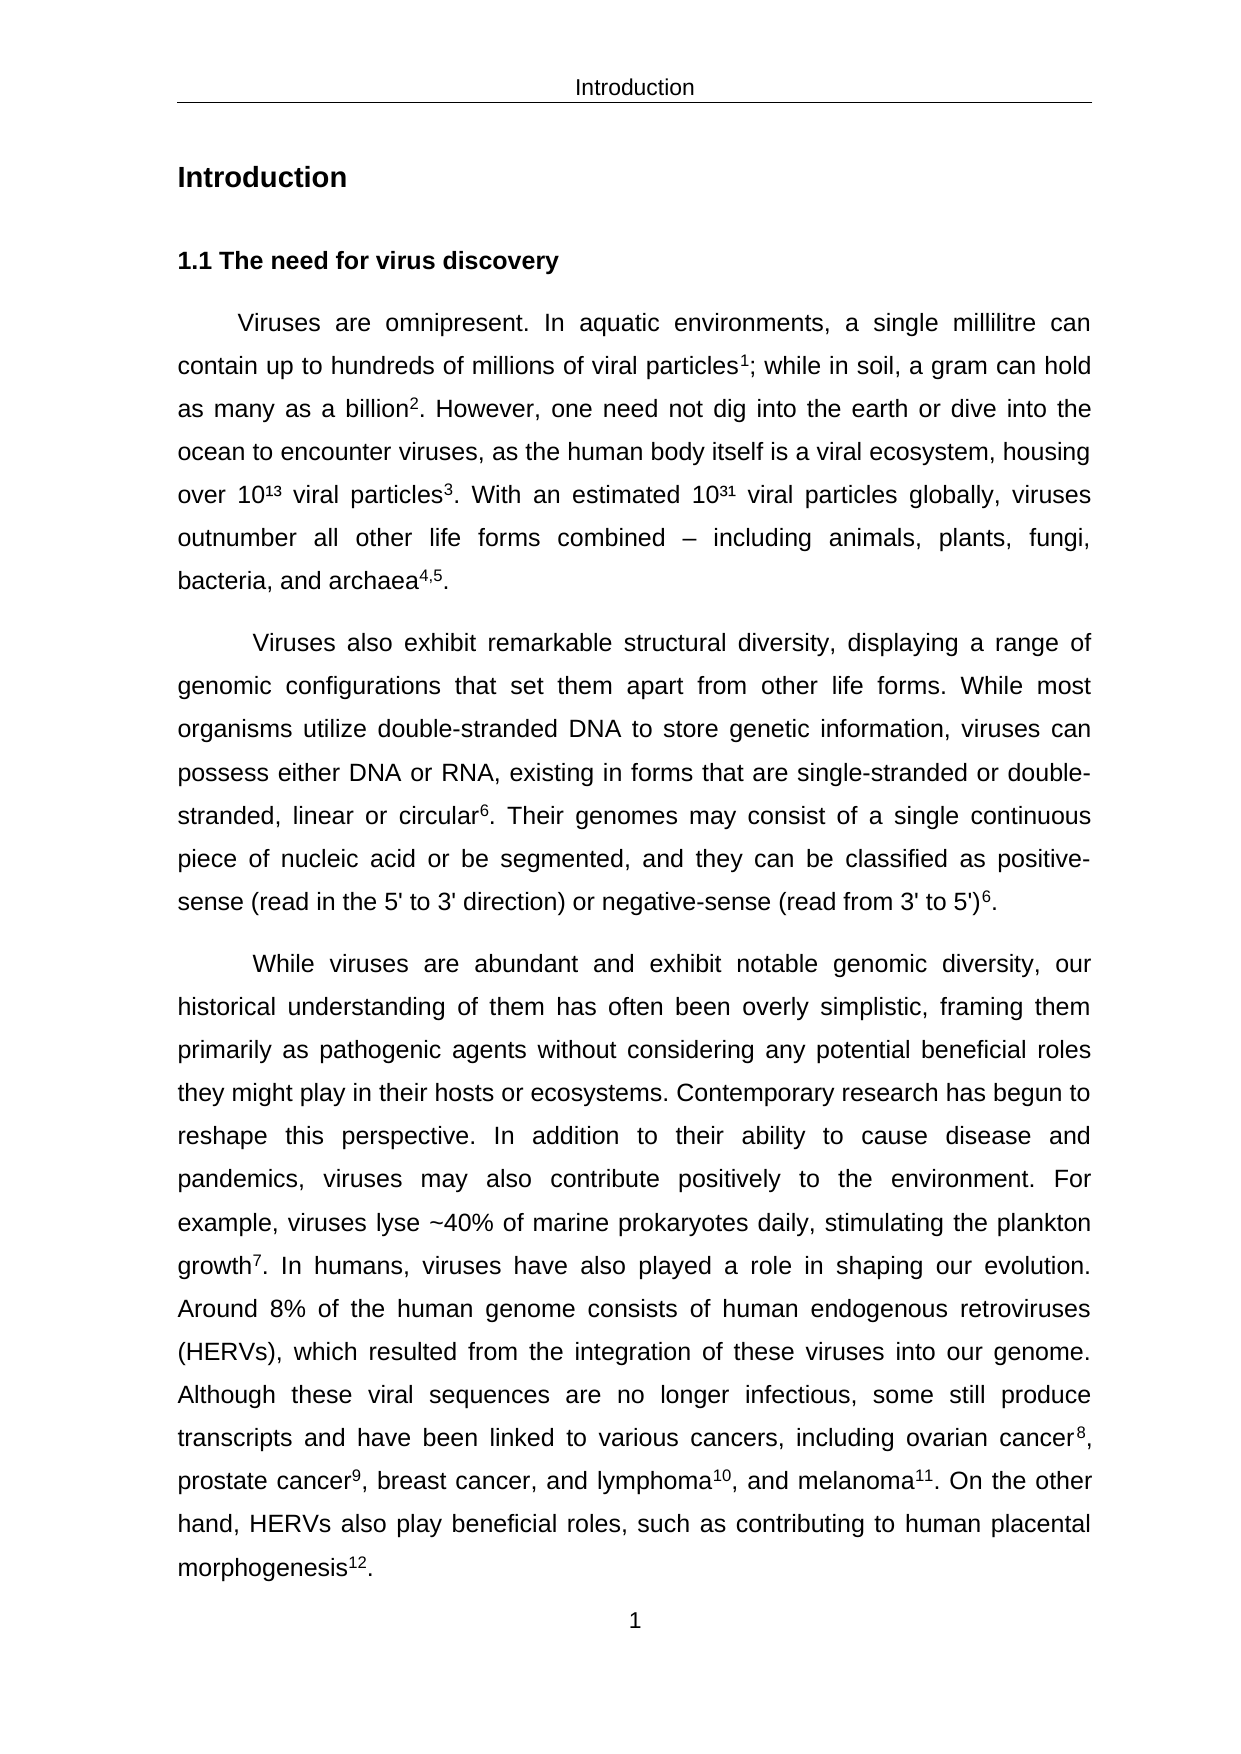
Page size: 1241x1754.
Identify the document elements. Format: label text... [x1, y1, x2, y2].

text While viruses are abundant and exhibit notable genomic diversity, our historical understanding of them has often been overly simplistic, framing them primarily as pathogenic agents without considering any potential beneficial roles they might play in their hosts or ecosystems. Contemporary research has begun to reshape this perspective. In addition to their ability to cause disease and pandemics, viruses may also contribute positively to the environment. For example, viruses lyse ~40% of marine prokaryotes daily, stimulating the plankton growth7. In humans, viruses have also played a role in shaping our evolution. Around 8% of the human genome consists of human endogenous retroviruses (HERVs), which resulted from the integration of these viruses into our genome. Although these viral sequences are no longer infectious, some still produce transcripts and have been linked to various cancers, including ovarian cancer8, prostate cancer9, breast cancer, and lymphoma10, and melanoma11. On the other hand, HERVs also play beneficial roles, such as contributing to human placental morphogenesis12. [177, 949, 1092, 1581]
subtitle Introduction [177, 160, 1092, 193]
text Viruses are omnipresent. In aquatic environments, a single millilitre can contain up to hundreds of millions of viral particles1; while in soil, a gram can hold as many as a billion2. However, one need not dig into the earth or dive into the ocean to encounter viruses, as the human body itself is a viral ecosystem, housing over 10¹³ viral particles3. With an estimated 10³¹ viral particles globally, viruses outnumber all other life forms combined – including animals, plants, fungi, bacteria, and archaea4,5. [177, 308, 1092, 595]
text Viruses also exhibit remarkable structural diversity, displaying a range of genomic configurations that set them apart from other life forms. While most organisms utilize double-stranded DNA to store genetic information, viruses can possess either DNA or RNA, existing in forms that are single-stranded or double-stranded, linear or circular6. Their genomes may consist of a single continuous piece of nucleic acid or be segmented, and they can be classified as positive-sense (read in the 5' to 3' direction) or negative-sense (read from 3' to 5')6. [177, 628, 1092, 916]
subtitle 1.1 The need for virus discovery [177, 246, 1092, 274]
